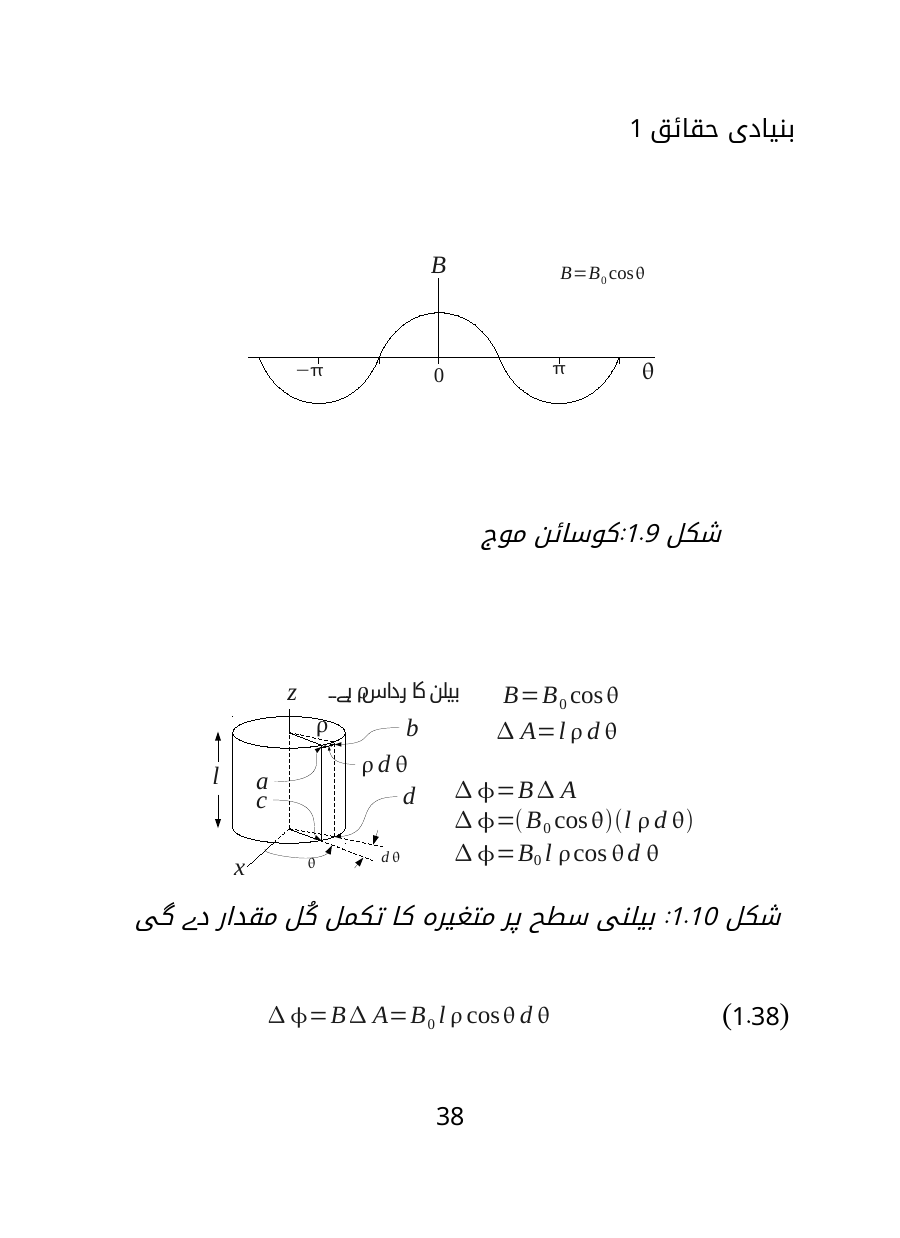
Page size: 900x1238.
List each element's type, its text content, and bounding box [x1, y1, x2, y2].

text شکل 1.9:کوسائن موج [179, 195, 721, 558]
text شکل 1.10: بیلنی سطح پر متغیرہ کا تکمل کُل مقدار دے گی [120, 617, 780, 941]
table_header [105, 988, 705, 1059]
table_header (1.38) [705, 988, 795, 1059]
